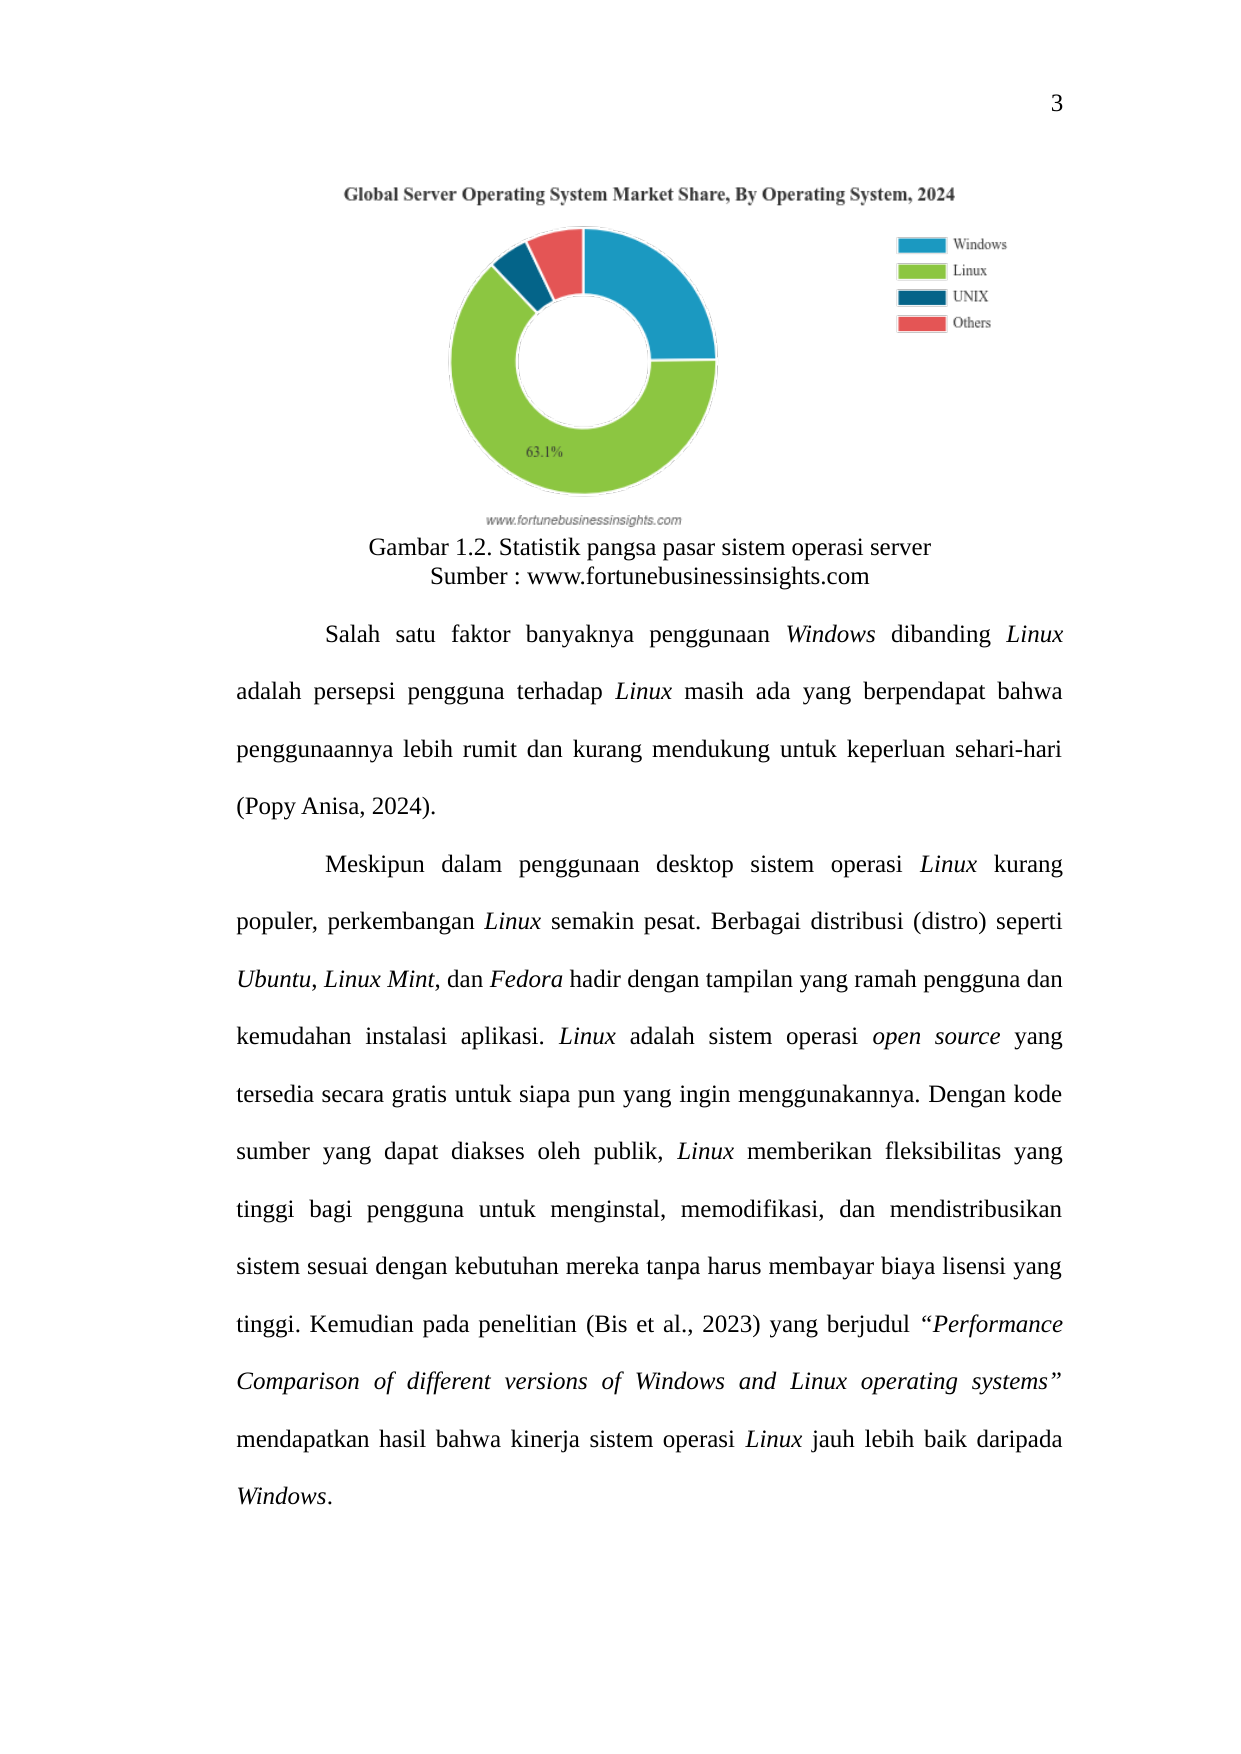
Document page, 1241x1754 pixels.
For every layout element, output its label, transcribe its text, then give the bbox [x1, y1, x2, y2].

text Salah satu faktor banyaknya penggunaan Windows dibanding Linux adalah persepsi pengguna terhadap Linux masih ada yang berpendapat bahwa penggunaannya lebih rumit dan kurang mendukung untuk keperluan sehari-hari (Popy Anisa, 2024)⁠. [236, 619, 1063, 820]
text Gambar 1.2. Statistik pangsa pasar sistem operasi server [281, 533, 1018, 561]
text Meskipun dalam penggunaan desktop sistem operasi Linux kurang populer, perkembangan Linux semakin pesat. Berbagai distribusi (distro) seperti Ubuntu, Linux Mint, dan Fedora hadir dengan tampilan yang ramah pengguna dan kemudahan instalasi aplikasi. Linux adalah sistem operasi open source yang tersedia secara gratis untuk siapa pun yang ingin menggunakannya. Dengan kode sumber yang dapat diakses oleh publik, Linux memberikan fleksibilitas yang tinggi bagi pengguna untuk menginstal, memodifikasi, dan mendistribusikan sistem sesuai dengan kebutuhan mereka tanpa harus membayar biaya lisensi yang tinggi. Kemudian pada penelitian (Bis et al., 2023)⁠ yang berjudul “Performance Comparison of different versions of Windows and Linux operating systems” mendapatkan hasil bahwa kinerja sistem operasi Linux jauh lebih baik daripada Windows. [236, 849, 1063, 1510]
text Sumber : www.fortunebusinessinsights.com [281, 561, 1018, 590]
picture [280, 165, 1019, 533]
